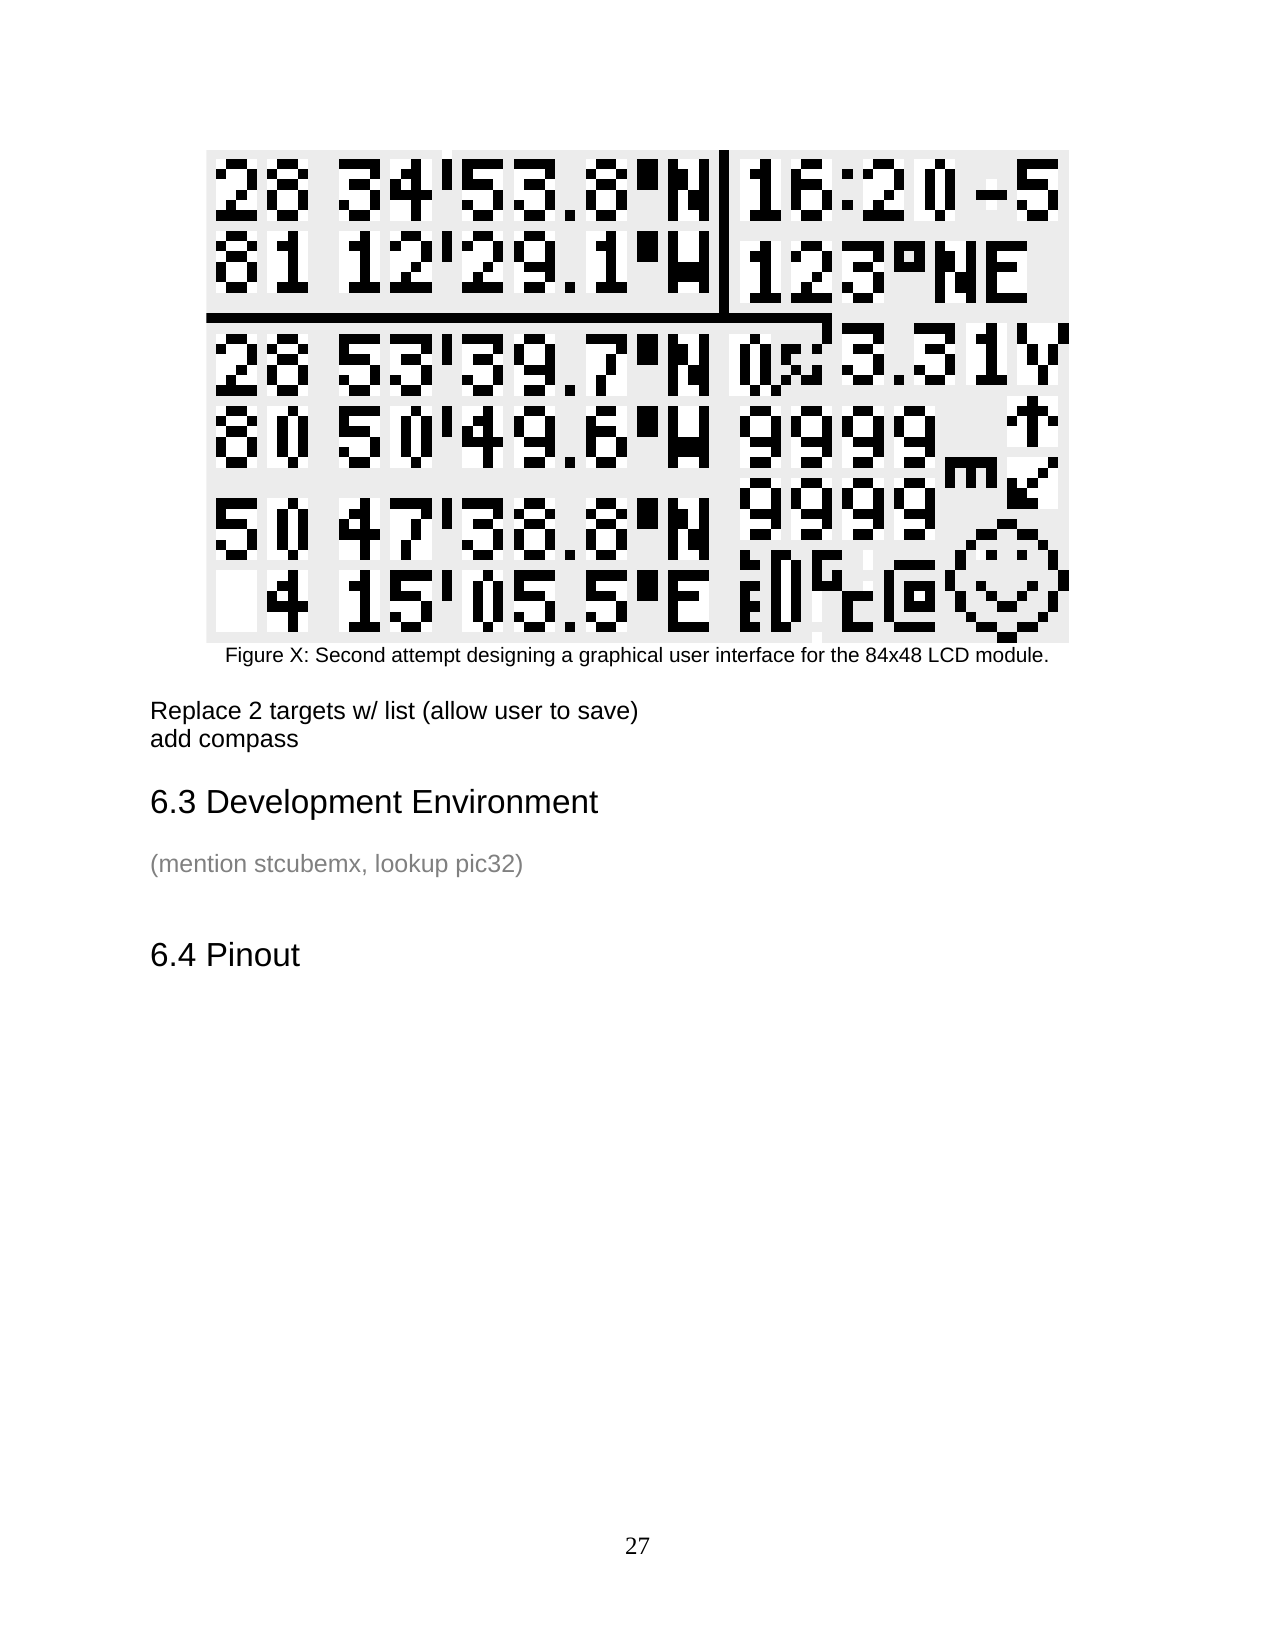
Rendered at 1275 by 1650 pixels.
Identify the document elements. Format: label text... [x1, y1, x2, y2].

text (mention stcubemx, lookup pic32) [150, 849, 1125, 878]
text 6.3 Development Environment [150, 782, 1125, 820]
picture [206, 150, 1069, 643]
text Replace 2 targets w/ list (allow user to save) [150, 696, 1125, 724]
text 6.4 Pinout [150, 935, 1125, 974]
text add compass [150, 724, 1125, 753]
text Figure X: Second attempt designing a graphical user interface for the 84x48 LCD module. [150, 643, 1125, 667]
